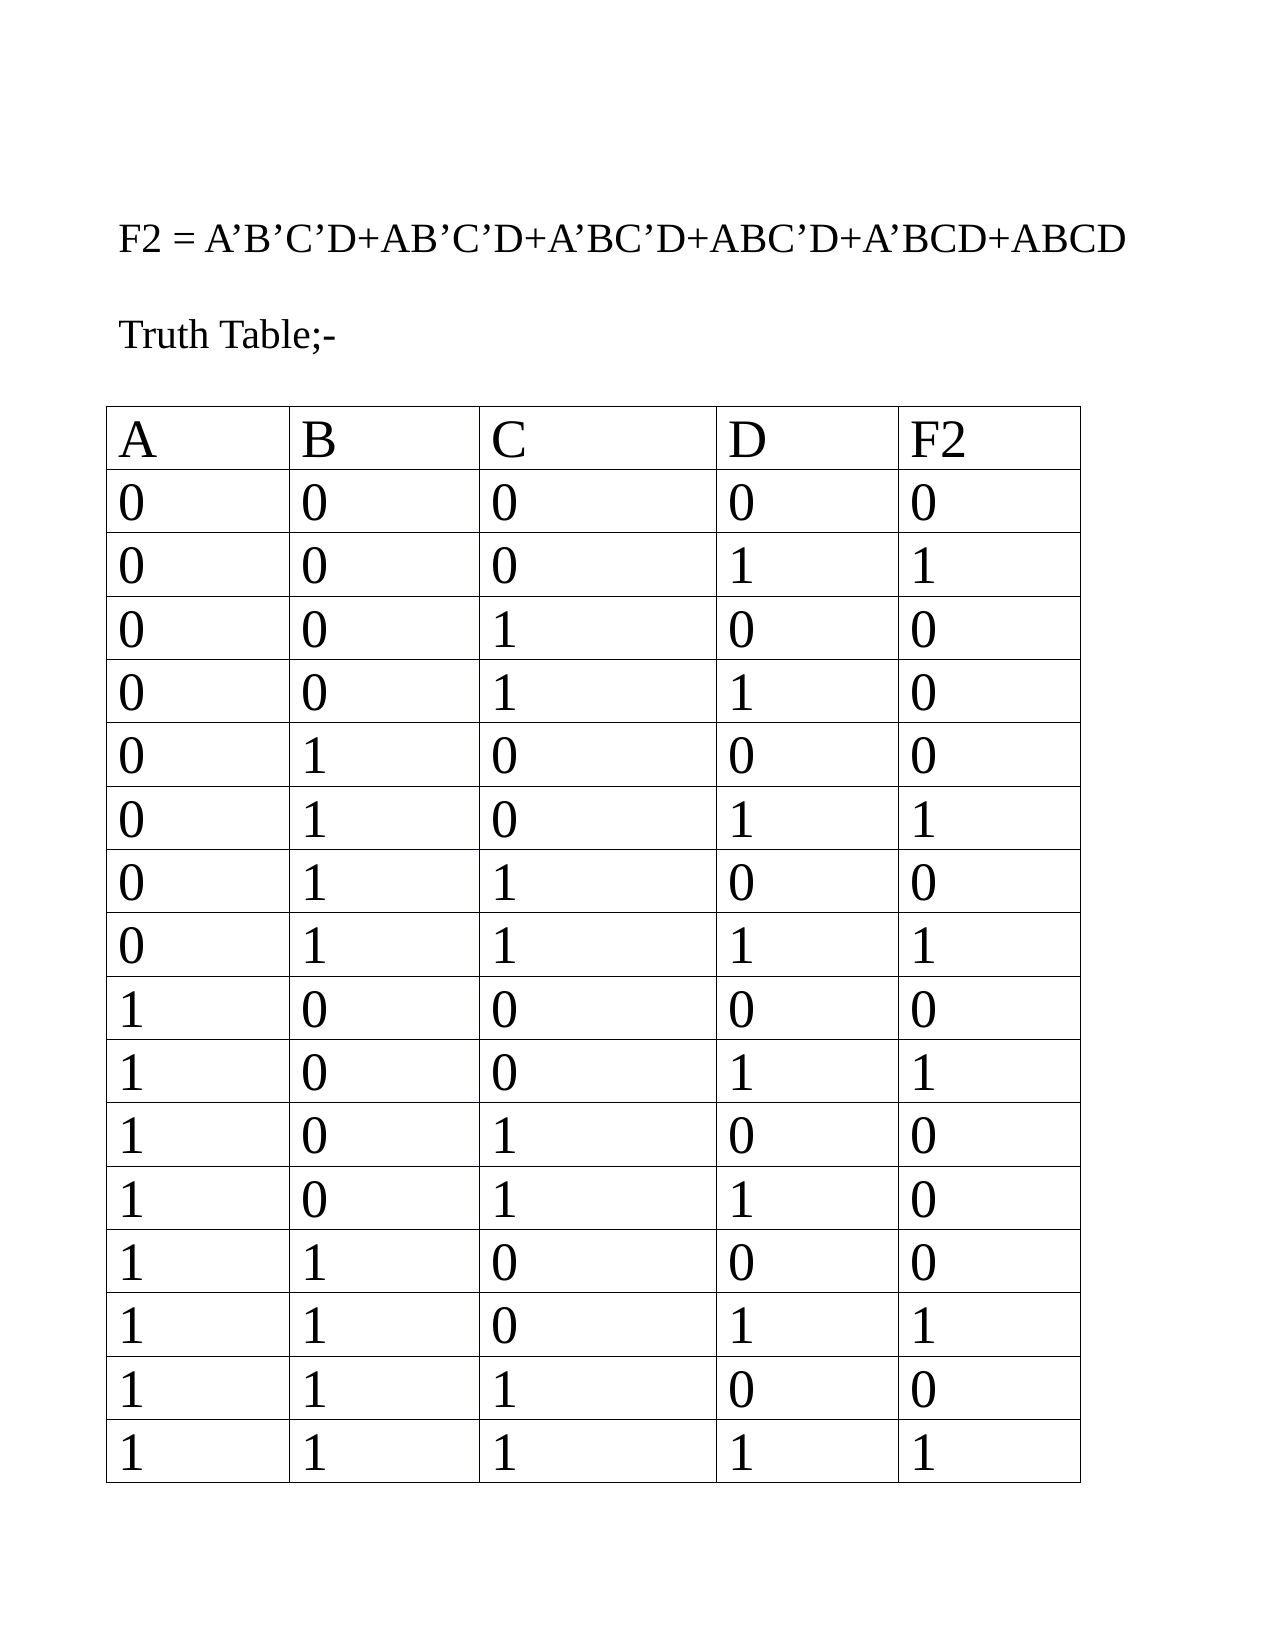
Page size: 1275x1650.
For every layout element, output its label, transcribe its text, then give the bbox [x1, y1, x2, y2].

table_cell 1 [717, 913, 898, 976]
table_cell 1 [107, 1357, 289, 1419]
table_cell 1 [480, 850, 716, 912]
table_cell 0 [899, 977, 1080, 1039]
table_cell 1 [290, 1357, 479, 1419]
table_cell 1 [899, 533, 1080, 596]
table_cell 0 [107, 850, 289, 912]
table_cell 1 [290, 1230, 479, 1292]
table_cell 0 [290, 470, 479, 532]
table_cell 0 [290, 1040, 479, 1102]
table_cell 1 [290, 723, 479, 786]
table_cell 0 [290, 533, 479, 596]
table_cell 1 [480, 1420, 716, 1482]
table_cell 1 [290, 1420, 479, 1482]
table_cell 0 [290, 977, 479, 1039]
table_cell 0 [899, 1167, 1080, 1229]
table_cell 1 [107, 1293, 289, 1356]
table_cell 0 [480, 787, 716, 849]
table_cell 0 [107, 723, 289, 786]
table_cell 0 [717, 723, 898, 786]
table_cell 0 [899, 1357, 1080, 1419]
table_cell 0 [899, 850, 1080, 912]
table_cell 0 [717, 1357, 898, 1419]
table_cell 1 [899, 1040, 1080, 1102]
table_cell 0 [899, 723, 1080, 786]
table_cell 1 [107, 1420, 289, 1482]
table_cell 1 [717, 533, 898, 596]
table_cell 1 [899, 1420, 1080, 1482]
table_cell 0 [899, 597, 1080, 659]
table_cell 0 [290, 660, 479, 722]
table_header D [717, 407, 898, 469]
table_cell 1 [290, 850, 479, 912]
table_cell 1 [717, 1040, 898, 1102]
table_cell 0 [107, 470, 289, 532]
text Truth Table;- [118, 310, 1157, 358]
table_cell 0 [290, 1167, 479, 1229]
table_cell 0 [899, 1103, 1080, 1166]
table_cell 1 [480, 660, 716, 722]
table_cell 1 [717, 787, 898, 849]
table_cell 0 [899, 470, 1080, 532]
table_cell 1 [899, 787, 1080, 849]
table_cell 0 [717, 470, 898, 532]
table_cell 0 [717, 1230, 898, 1292]
table_cell 0 [480, 977, 716, 1039]
table_cell 1 [107, 1103, 289, 1166]
table_cell 1 [480, 597, 716, 659]
table_cell 0 [480, 470, 716, 532]
table_cell 1 [290, 787, 479, 849]
table_header B [290, 407, 479, 469]
table_cell 1 [717, 1420, 898, 1482]
table_cell 1 [107, 1167, 289, 1229]
table_header C [480, 407, 716, 469]
table_cell 0 [717, 977, 898, 1039]
table_cell 0 [107, 660, 289, 722]
table_cell 0 [290, 1103, 479, 1166]
table_cell 0 [107, 787, 289, 849]
table_cell 0 [899, 1230, 1080, 1292]
table_cell 1 [290, 913, 479, 976]
table_cell 1 [480, 1103, 716, 1166]
table_cell 1 [717, 1167, 898, 1229]
table_cell 1 [717, 1293, 898, 1356]
table_cell 1 [899, 913, 1080, 976]
table_cell 0 [107, 533, 289, 596]
table_cell 0 [107, 597, 289, 659]
table_cell 0 [899, 660, 1080, 722]
table_cell 0 [480, 1230, 716, 1292]
table_cell 1 [107, 977, 289, 1039]
table_cell 1 [290, 1293, 479, 1356]
table_cell 0 [107, 913, 289, 976]
table_cell 1 [717, 660, 898, 722]
table_cell 1 [899, 1293, 1080, 1356]
table_cell 1 [107, 1040, 289, 1102]
table_cell 0 [480, 533, 716, 596]
table_cell 0 [717, 597, 898, 659]
table_cell 1 [480, 913, 716, 976]
table_cell 1 [480, 1357, 716, 1419]
table_cell 0 [717, 850, 898, 912]
table_cell 0 [290, 597, 479, 659]
table_cell 1 [107, 1230, 289, 1292]
table_cell 0 [480, 1293, 716, 1356]
table_cell 0 [480, 723, 716, 786]
table_cell 0 [717, 1103, 898, 1166]
table_cell 1 [480, 1167, 716, 1229]
table_header F2 [899, 407, 1080, 469]
table_cell 0 [480, 1040, 716, 1102]
table_header A [107, 407, 289, 469]
text F2 = A’B’C’D+AB’C’D+A’BC’D+ABC’D+A’BCD+ABCD [118, 214, 1157, 262]
